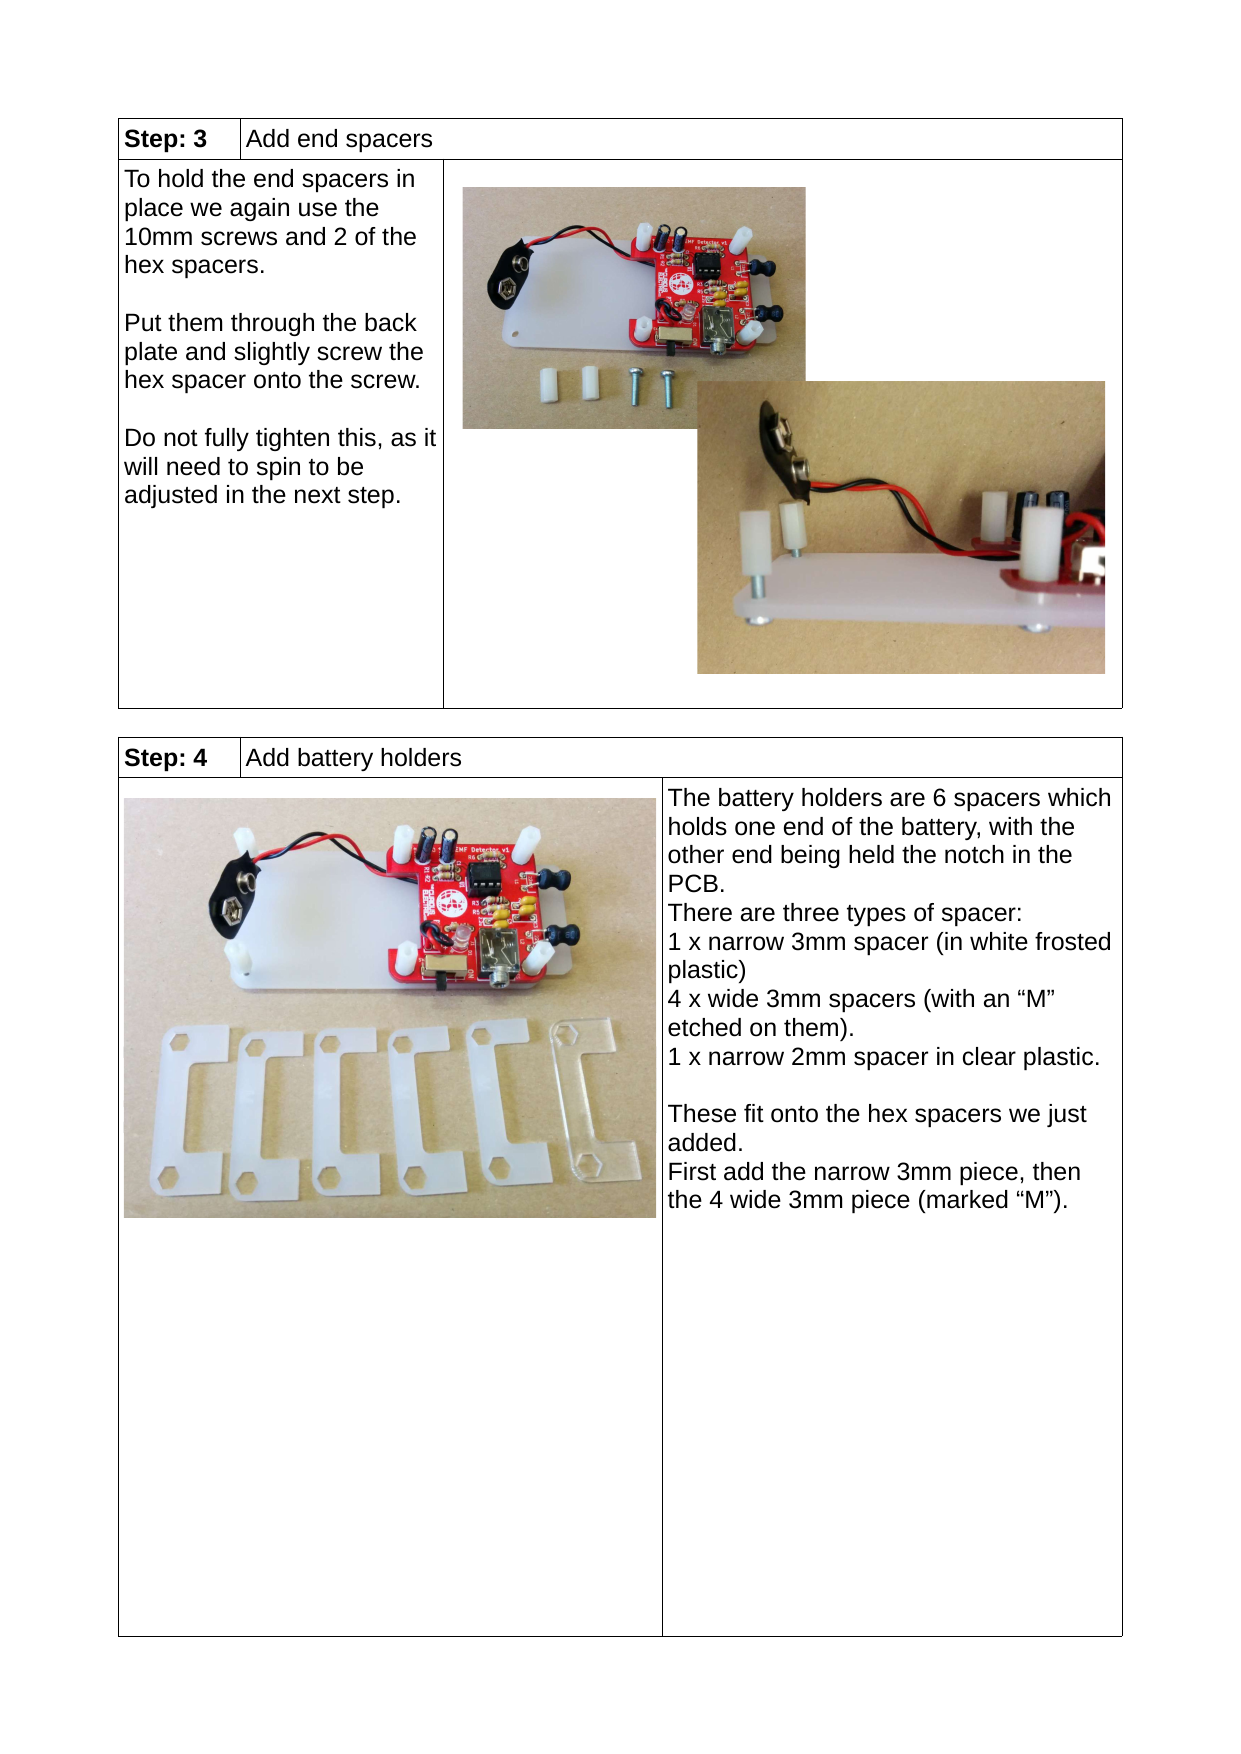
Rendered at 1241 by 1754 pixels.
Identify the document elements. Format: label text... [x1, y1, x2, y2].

table_header Step: 4 [119, 738, 240, 777]
picture [123, 798, 657, 1218]
table_cell [444, 429, 1122, 708]
table_cell The battery holders are 6 spacers which holds one end of the battery, with the other end being held the notch in the PCB. There are three types of spacer: 1 x narrow 3mm spacer (in white frosted plastic) 4 x wide 3mm spacers (with an “M” etched on them). 1 x narrow 2mm spacer in clear plastic. These fit onto the hex spacers we just added. First add the narrow 3mm piece, then the 4 wide 3mm piece (marked “M”). [663, 778, 1122, 1636]
picture [462, 187, 1106, 674]
table_cell [119, 778, 662, 1636]
table_cell [444, 160, 1122, 428]
table_header Add end spacers [241, 119, 1122, 158]
table_cell To hold the end spacers in place we again use the 10mm screws and 2 of the hex spacers. Put them through the back plate and slightly screw the hex spacer onto the screw. Do not fully tighten this, as it will need to spin to be adjusted in the next step. [119, 160, 443, 708]
table_header Add battery holders [241, 738, 1122, 777]
table_header Step: 3 [119, 119, 240, 158]
